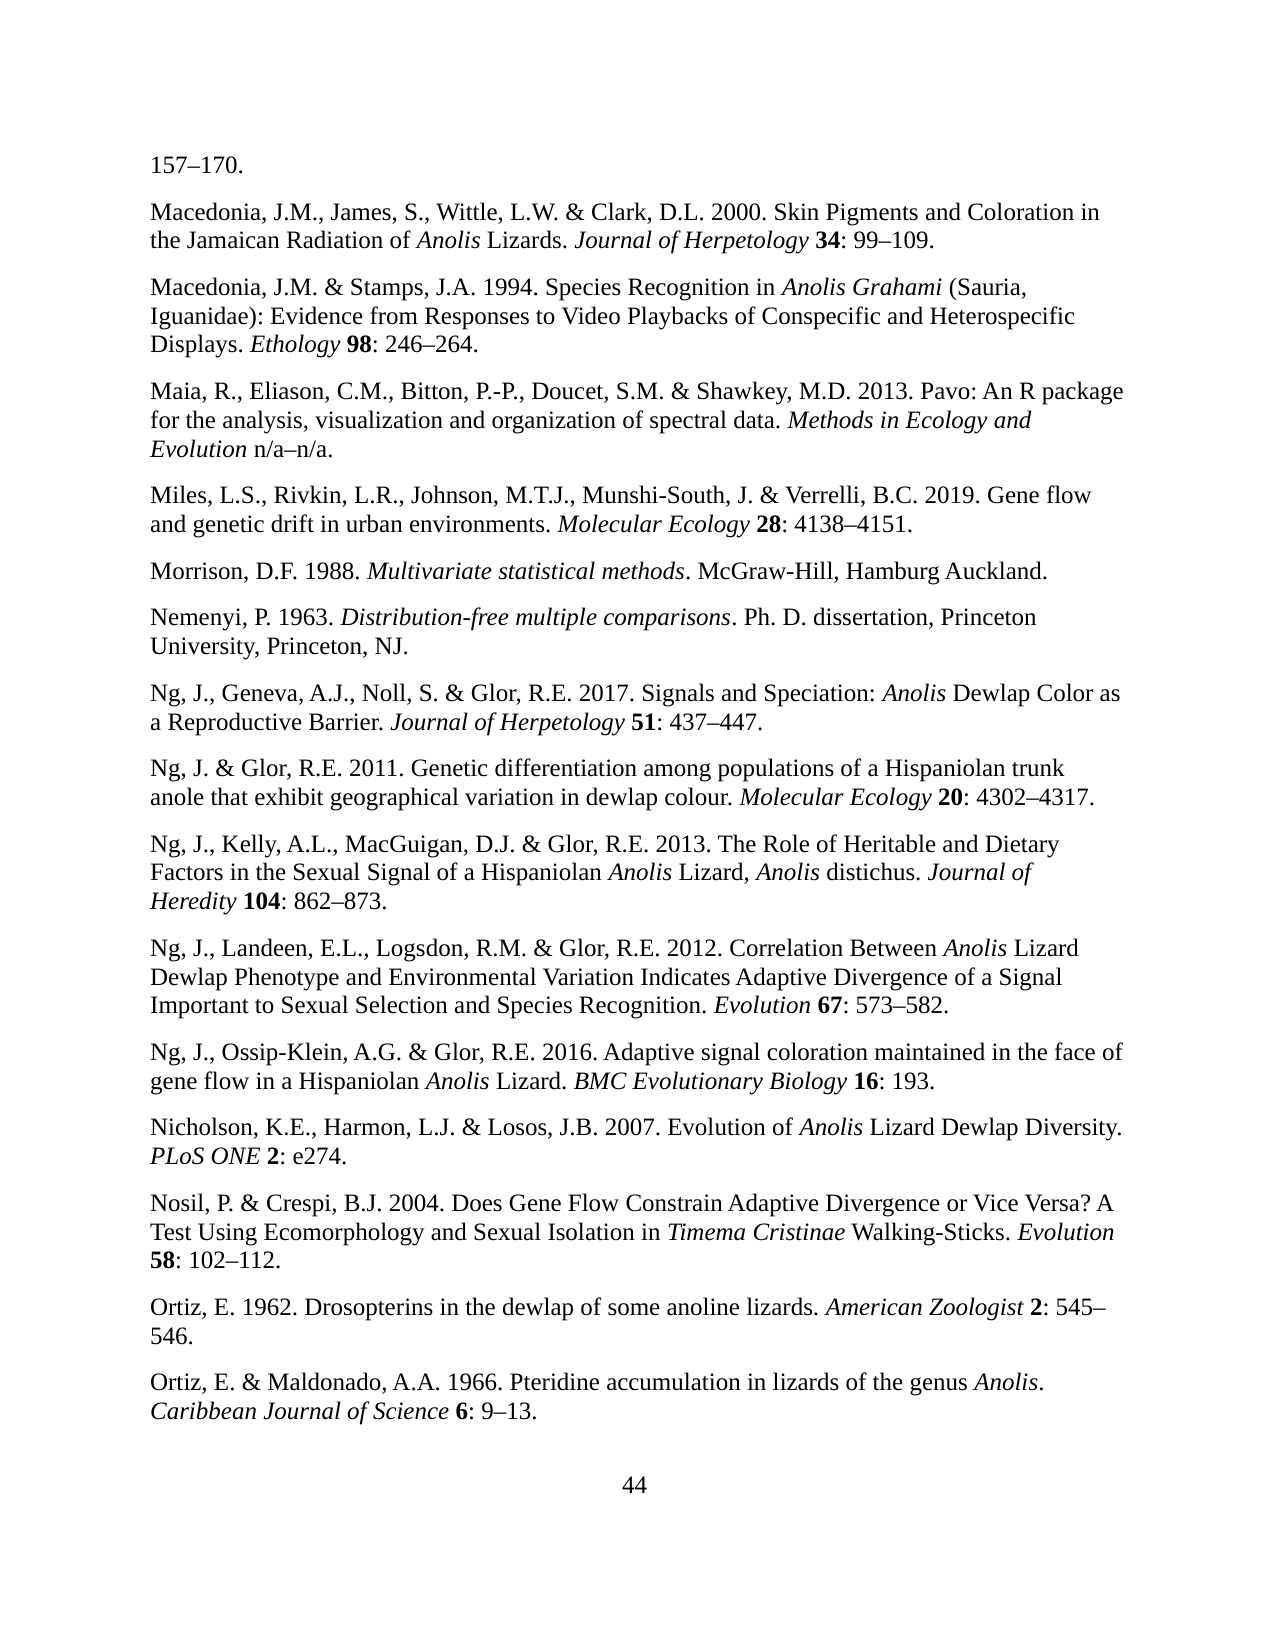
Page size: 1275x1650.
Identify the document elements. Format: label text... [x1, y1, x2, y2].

text Ng, J., Geneva, A.J., Noll, S. & Glor, R.E. 2017. Signals and Speciation: Anolis Dewlap Color as a Reproductive Barrier. Journal of Herpetology 51: 437–447. [150, 678, 1125, 735]
text Nosil, P. & Crespi, B.J. 2004. Does Gene Flow Constrain Adaptive Divergence or Vice Versa? A Test Using Ecomorphology and Sexual Isolation in Timema Cristinae Walking-Sticks. Evolution 58: 102–112. [150, 1188, 1125, 1274]
text Ortiz, E. & Maldonado, A.A. 1966. Pteridine accumulation in lizards of the genus Anolis. Caribbean Journal of Science 6: 9–13. [150, 1367, 1125, 1425]
text Ortiz, E. 1962. Drosopterins in the dewlap of some anoline lizards. American Zoologist 2: 545–546. [150, 1292, 1125, 1349]
text Ng, J. & Glor, R.E. 2011. Genetic differentiation among populations of a Hispaniolan trunk anole that exhibit geographical variation in dewlap colour. Molecular Ecology 20: 4302–4317. [150, 753, 1125, 811]
text Ng, J., Ossip-Klein, A.G. & Glor, R.E. 2016. Adaptive signal coloration maintained in the face of gene flow in a Hispaniolan Anolis Lizard. BMC Evolutionary Biology 16: 193. [150, 1037, 1125, 1094]
text Ng, J., Kelly, A.L., MacGuigan, D.J. & Glor, R.E. 2013. The Role of Heritable and Dietary Factors in the Sexual Signal of a Hispaniolan Anolis Lizard, Anolis distichus. Journal of Heredity 104: 862–873. [150, 829, 1125, 915]
text Morrison, D.F. 1988. Multivariate statistical methods. McGraw-Hill, Hamburg Auckland. [150, 556, 1125, 584]
text Nemenyi, P. 1963. Distribution-free multiple comparisons. Ph. D. dissertation, Princeton University, Princeton, NJ. [150, 602, 1125, 660]
text Maia, R., Eliason, C.M., Bitton, P.-P., Doucet, S.M. & Shawkey, M.D. 2013. Pavo: An R package for the analysis, visualization and organization of spectral data. Methods in Ecology and Evolution n/a–n/a. [150, 376, 1125, 462]
text Nicholson, K.E., Harmon, L.J. & Losos, J.B. 2007. Evolution of Anolis Lizard Dewlap Diversity. PLoS ONE 2: e274. [150, 1112, 1125, 1170]
text Macedonia, J.M. & Stamps, J.A. 1994. Species Recognition in Anolis Grahami (Sauria, Iguanidae): Evidence from Responses to Video Playbacks of Conspecific and Heterospecific Displays. Ethology 98: 246–264. [150, 272, 1125, 358]
text Macedonia, J.M., James, S., Wittle, L.W. & Clark, D.L. 2000. Skin Pigments and Coloration in the Jamaican Radiation of Anolis Lizards. Journal of Herpetology 34: 99–109. [150, 197, 1125, 254]
text Ng, J., Landeen, E.L., Logsdon, R.M. & Glor, R.E. 2012. Correlation Between Anolis Lizard Dewlap Phenotype and Environmental Variation Indicates Adaptive Divergence of a Signal Important to Sexual Selection and Species Recognition. Evolution 67: 573–582. [150, 933, 1125, 1019]
text Miles, L.S., Rivkin, L.R., Johnson, M.T.J., Munshi-South, J. & Verrelli, B.C. 2019. Gene flow and genetic drift in urban environments. Molecular Ecology 28: 4138–4151. [150, 480, 1125, 538]
text 157–170. [150, 150, 1125, 179]
